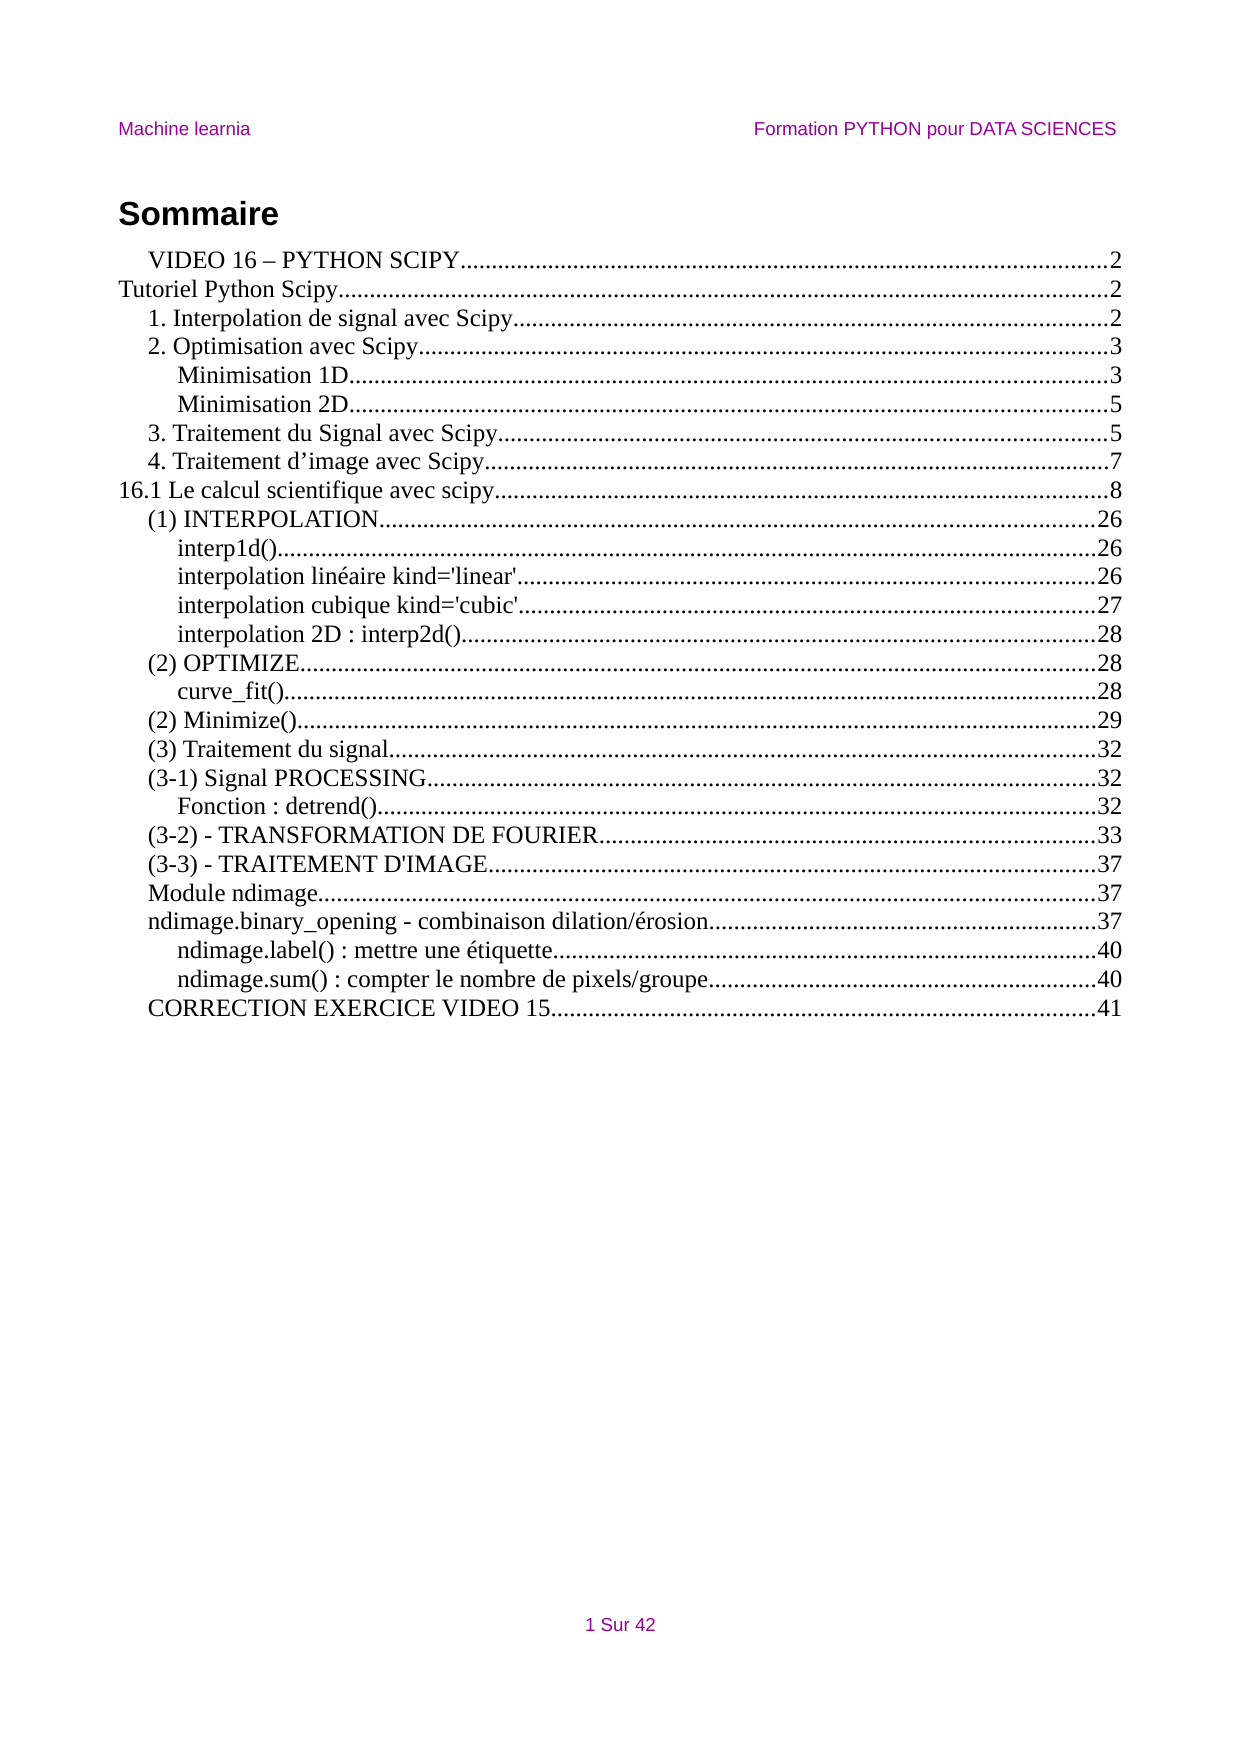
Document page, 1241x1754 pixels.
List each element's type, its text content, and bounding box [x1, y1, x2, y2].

text (3-1) Signal PROCESSING 32 [148, 763, 1122, 791]
text Fonction : detrend() 32 [177, 791, 1122, 820]
text (2) OPTIMIZE 28 [148, 648, 1122, 676]
text (1) INTERPOLATION 26 [148, 504, 1122, 533]
text interpolation linéaire kind='linear' 26 [177, 561, 1122, 590]
text 1. Interpolation de signal avec Scipy 2 [148, 303, 1122, 331]
text ndimage.binary_opening - combinaison dilation/érosion 37 [148, 906, 1122, 935]
text (3-2) - TRANSFORMATION DE FOURIER 33 [148, 820, 1122, 849]
text 3. Traitement du Signal avec Scipy 5 [148, 418, 1122, 446]
text interpolation 2D : interp2d() 28 [177, 619, 1122, 648]
text Tutoriel Python Scipy 2 [118, 274, 1122, 303]
text 2. Optimisation avec Scipy 3 [148, 331, 1122, 360]
text interp1d() 26 [177, 533, 1122, 561]
text CORRECTION EXERCICE VIDEO 15 41 [148, 993, 1122, 1021]
text 16.1 Le calcul scientifique avec scipy 8 [118, 475, 1122, 504]
text ndimage.label() : mettre une étiquette 40 [177, 935, 1122, 964]
text Minimisation 2D 5 [177, 389, 1122, 418]
text interpolation cubique kind='cubic' 27 [177, 590, 1122, 619]
text ndimage.sum() : compter le nombre de pixels/groupe 40 [177, 964, 1122, 993]
text (3) Traitement du signal 32 [148, 734, 1122, 763]
text Minimisation 1D 3 [177, 360, 1122, 389]
text (3-3) - TRAITEMENT D'IMAGE 37 [148, 849, 1122, 878]
text (2) Minimize() 29 [148, 705, 1122, 734]
text VIDEO 16 – PYTHON SCIPY 2 [148, 245, 1122, 274]
subtitle Sommaire [118, 194, 1122, 233]
text curve_fit() 28 [177, 676, 1122, 705]
text 4. Traitement d’image avec Scipy 7 [148, 446, 1122, 475]
text Module ndimage 37 [148, 878, 1122, 906]
